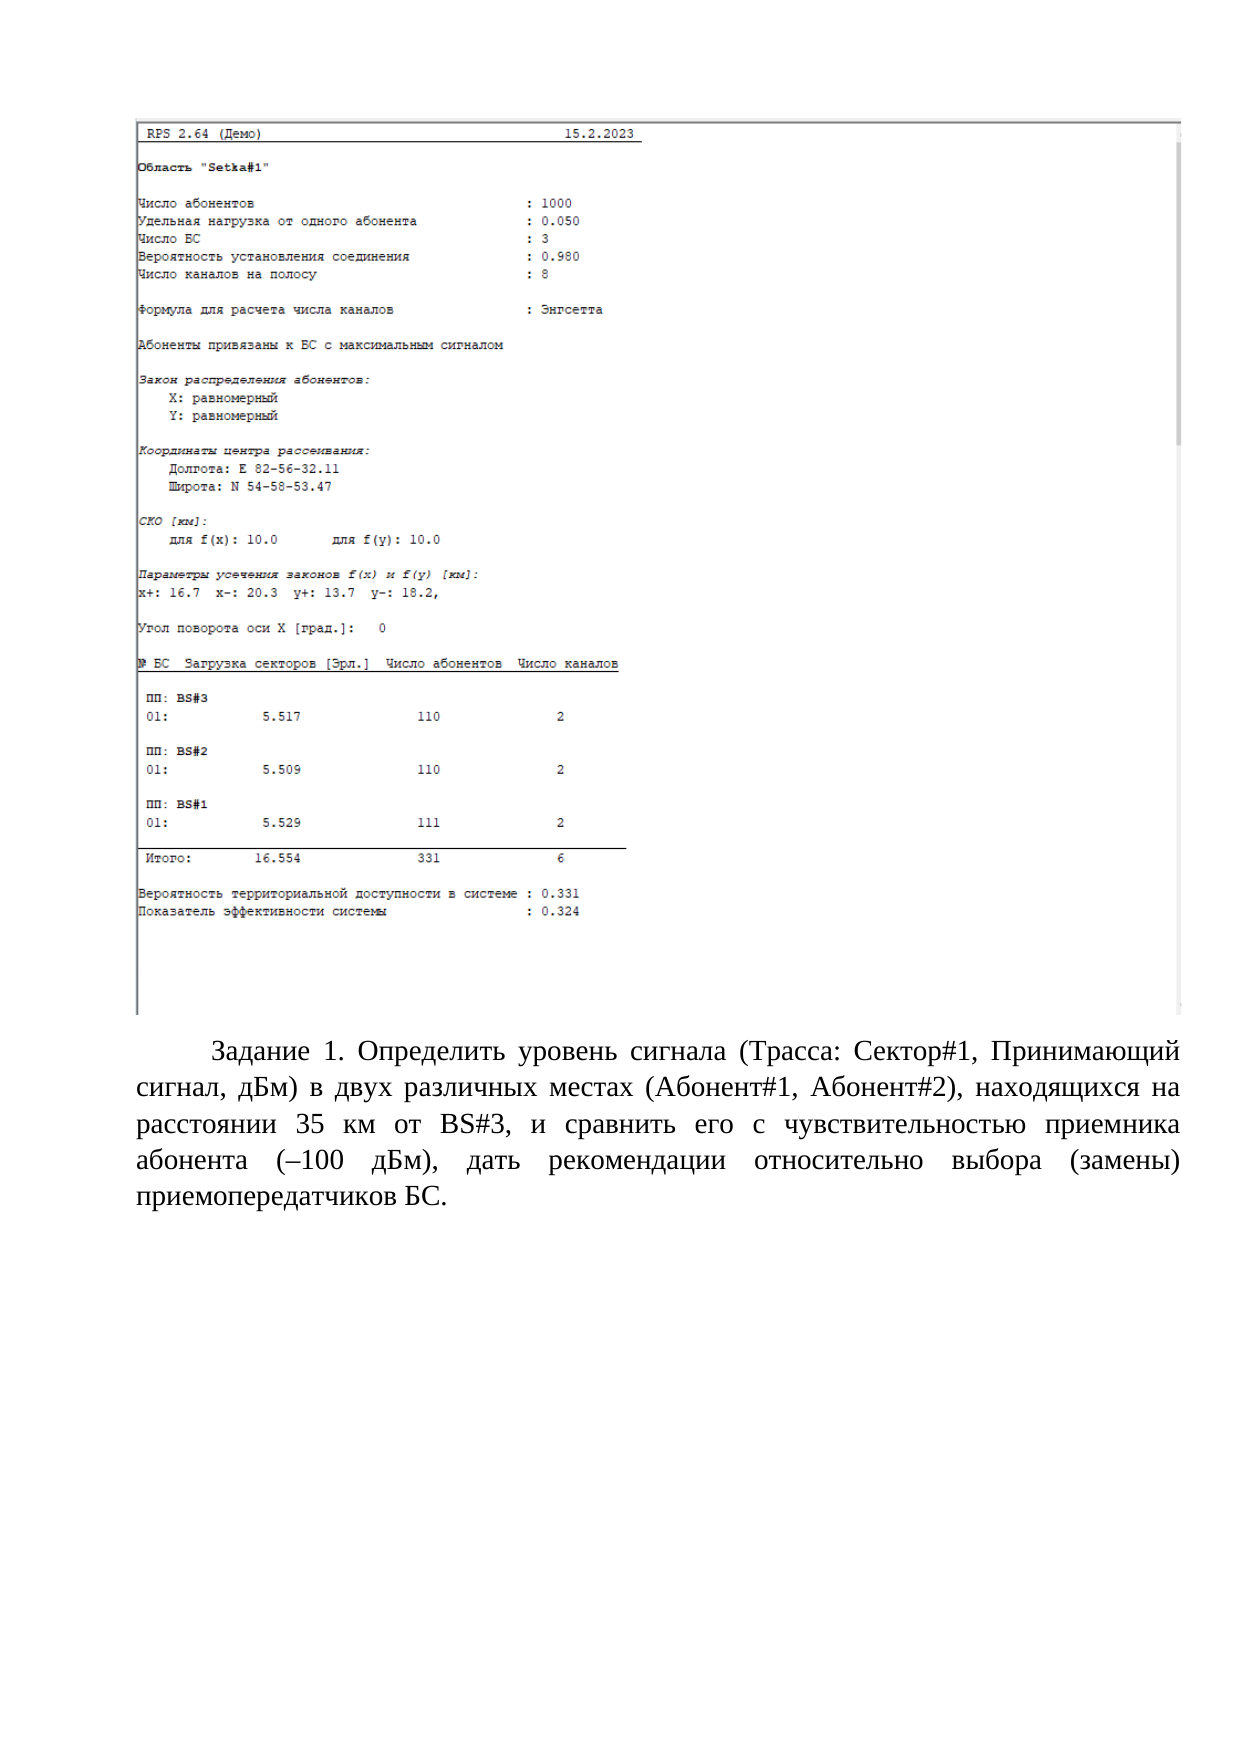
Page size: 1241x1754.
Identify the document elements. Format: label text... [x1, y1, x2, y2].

text Задание 1. Определить уровень сигнала (Трасса: Сектор#1, Принимающий сигнал, дБм) в двух различных местах (Абонент#1, Абонент#2), находящихся на расстоянии 35 км от BS#3, и сравнить его с чувствительностью приемника абонента (–100 дБм), дать рекомендации относительно выбора (замены) приемопередатчиков БС. [136, 1033, 1181, 1212]
picture [135, 118, 1182, 1015]
